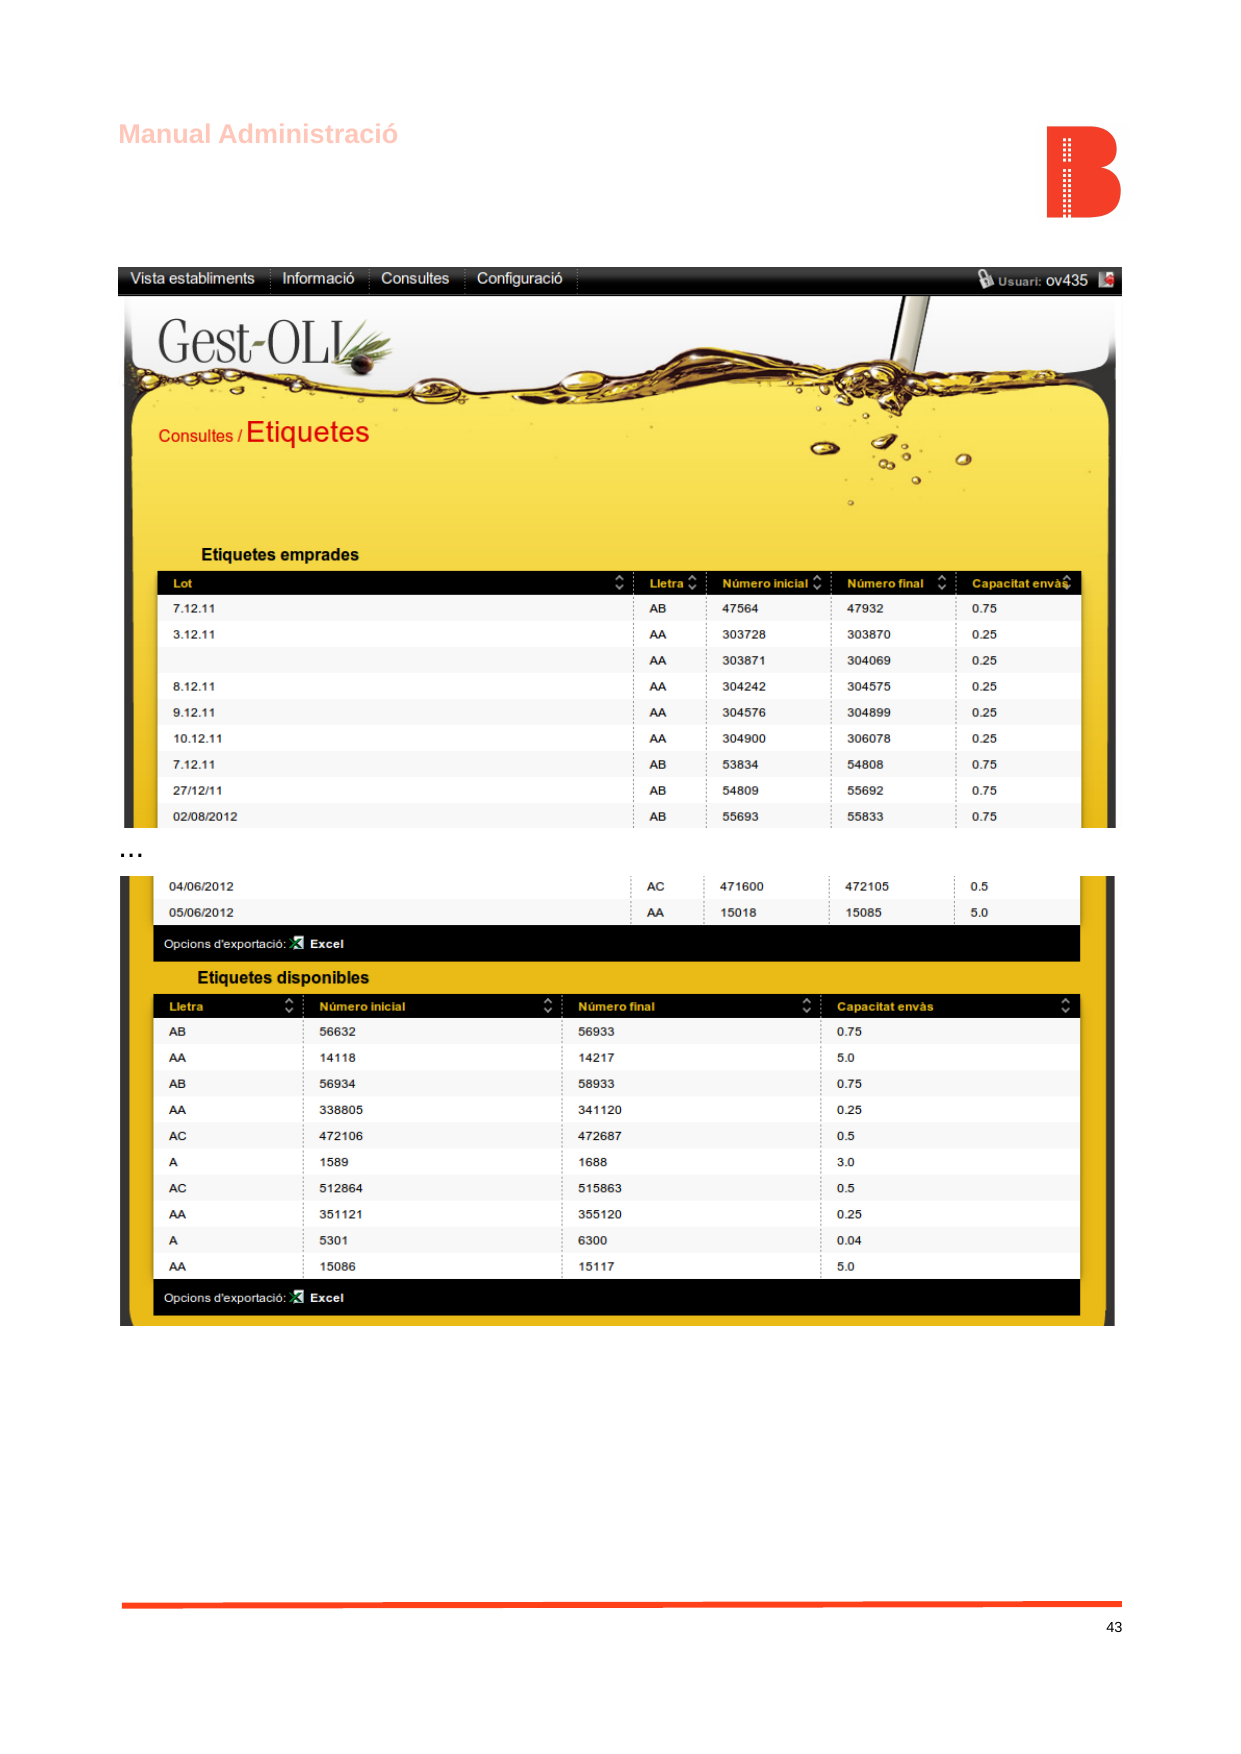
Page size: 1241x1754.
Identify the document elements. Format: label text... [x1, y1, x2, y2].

picture [118, 876, 1123, 1326]
picture [1036, 124, 1130, 221]
picture [118, 267, 1123, 828]
text ... [118, 828, 1122, 864]
